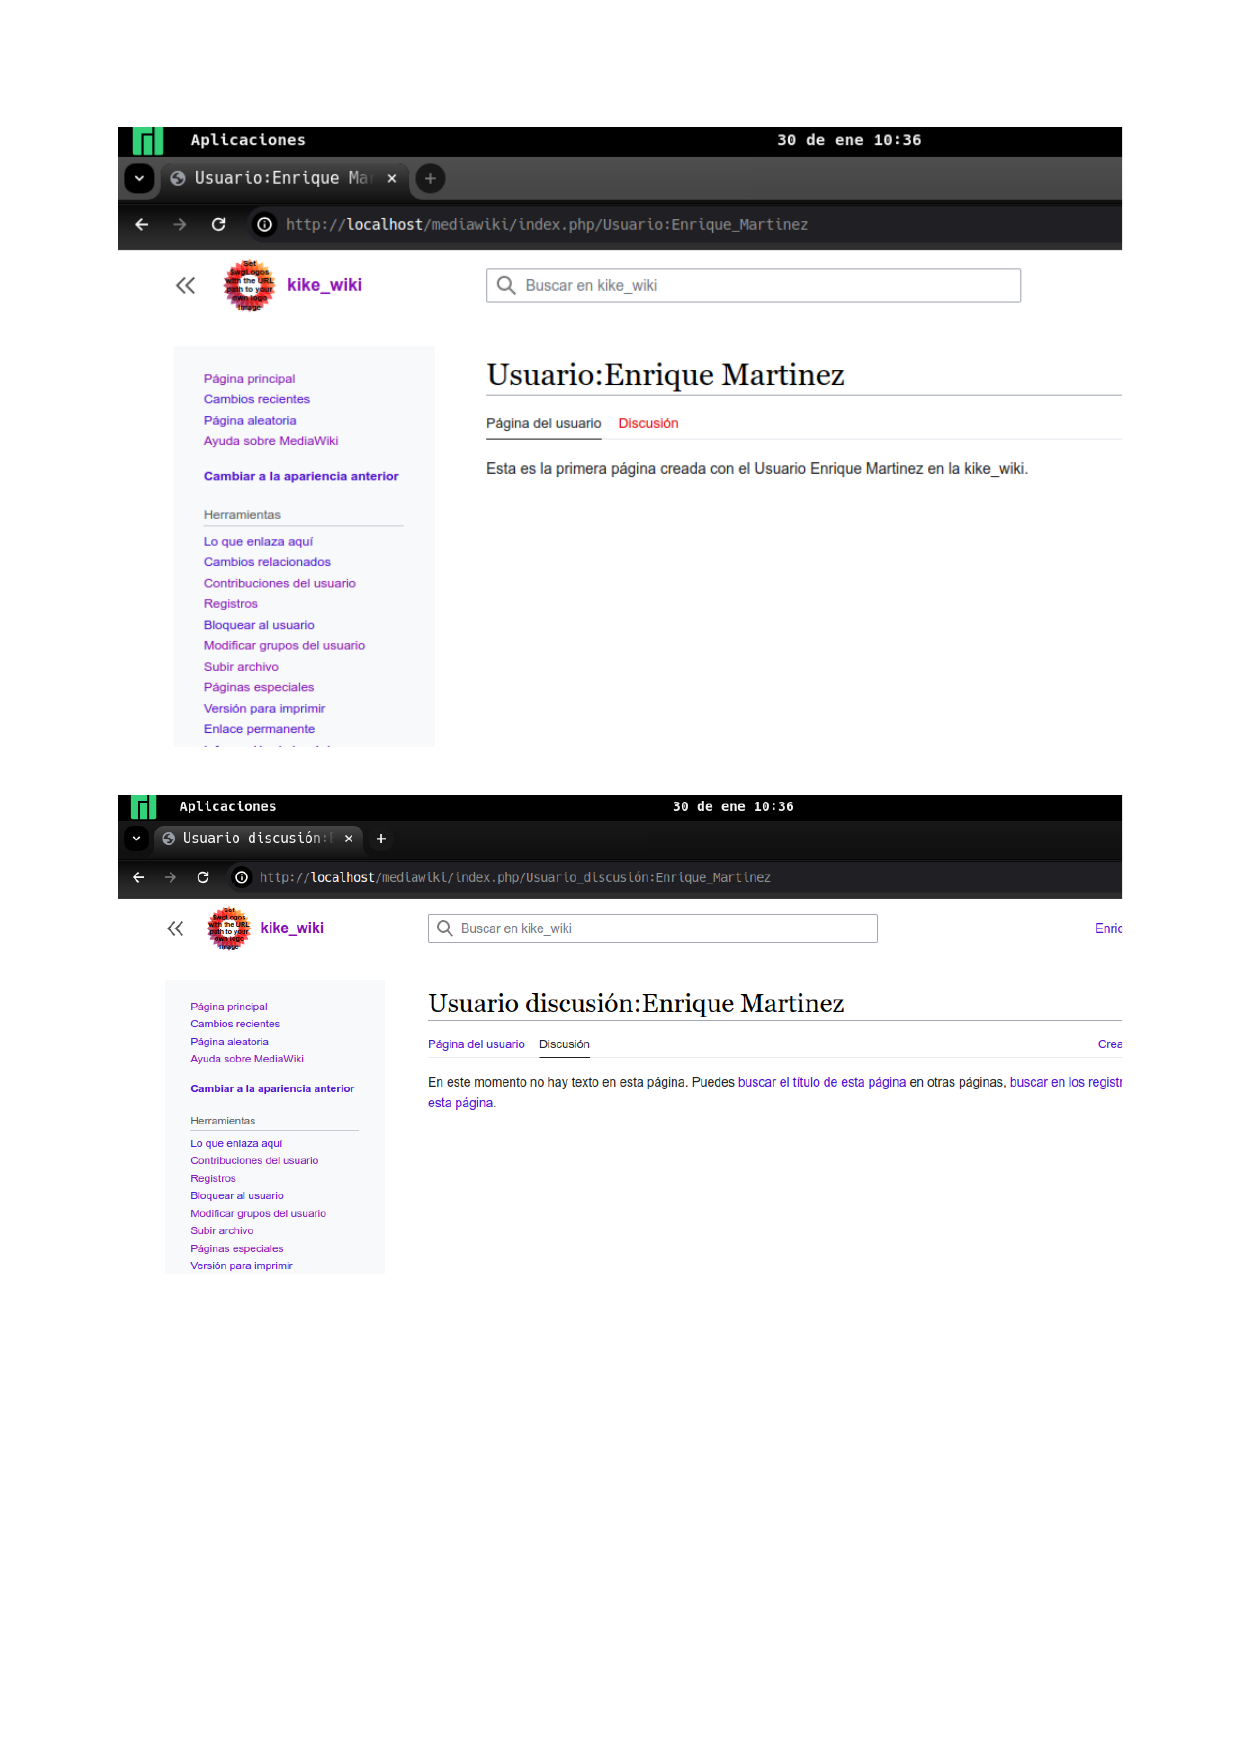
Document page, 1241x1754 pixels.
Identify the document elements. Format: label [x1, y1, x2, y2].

picture [118, 127, 1123, 747]
picture [118, 795, 1123, 1274]
